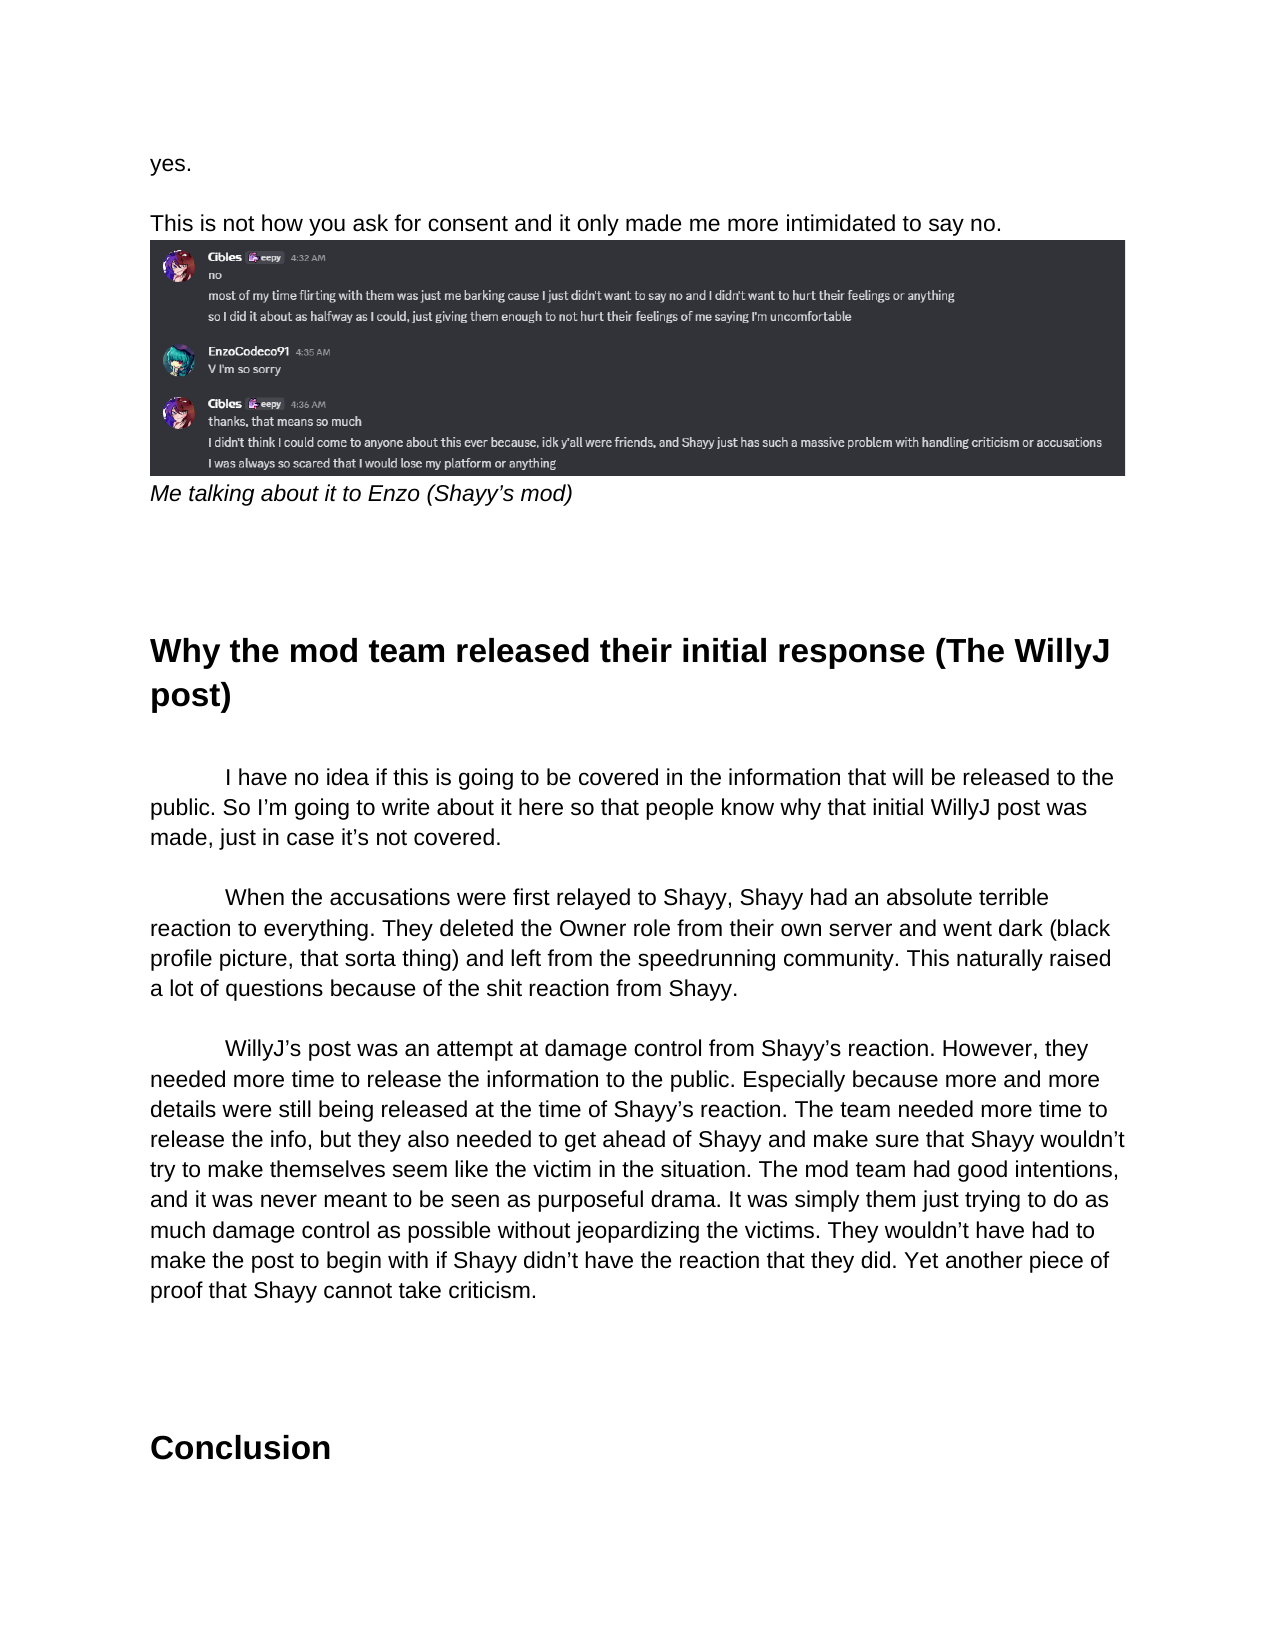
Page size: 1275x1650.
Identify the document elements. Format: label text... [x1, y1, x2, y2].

text Conclusion [150, 1428, 1125, 1466]
text When the accusations were first relayed to Shayy, Shayy had an absolute terrible reaction to everything. They deleted the Owner role from their own server and went dark (black profile picture, that sorta thing) and left from the speedrunning community. This naturally raised a lot of questions because of the shit reaction from Shayy. [150, 884, 1125, 1001]
text Why the mod team released their initial response (The WillyJ post) [150, 631, 1125, 713]
text I have no idea if this is going to be covered in the information that will be released to the public. So I’m going to write about it here so that people know why that initial WillyJ post was made, just in case it’s not covered. [150, 763, 1125, 850]
text Me talking about it to Enzo (Shayy’s mod) [150, 480, 1125, 506]
picture [150, 240, 1125, 476]
text This is not how you ask for consent and it only made me more intimidated to say no. [150, 210, 1125, 237]
text yes. [150, 150, 1125, 176]
text WillyJ’s post was an attempt at damage control from Shayy’s reaction. However, they needed more time to release the information to the public. Especially because more and more details were still being released at the time of Shayy’s reaction. The team needed more time to release the info, but they also needed to get ahead of Shayy and make sure that Shayy wouldn’t try to make themselves seem like the victim in the situation. The mod team had good intentions, and it was never meant to be seen as purposeful drama. It was simply them just trying to do as much damage control as possible without jeopardizing the victims. They wouldn’t have had to make the post to begin with if Shayy didn’t have the reaction that they did. Yet another piece of proof that Shayy cannot take criticism. [150, 1035, 1125, 1303]
